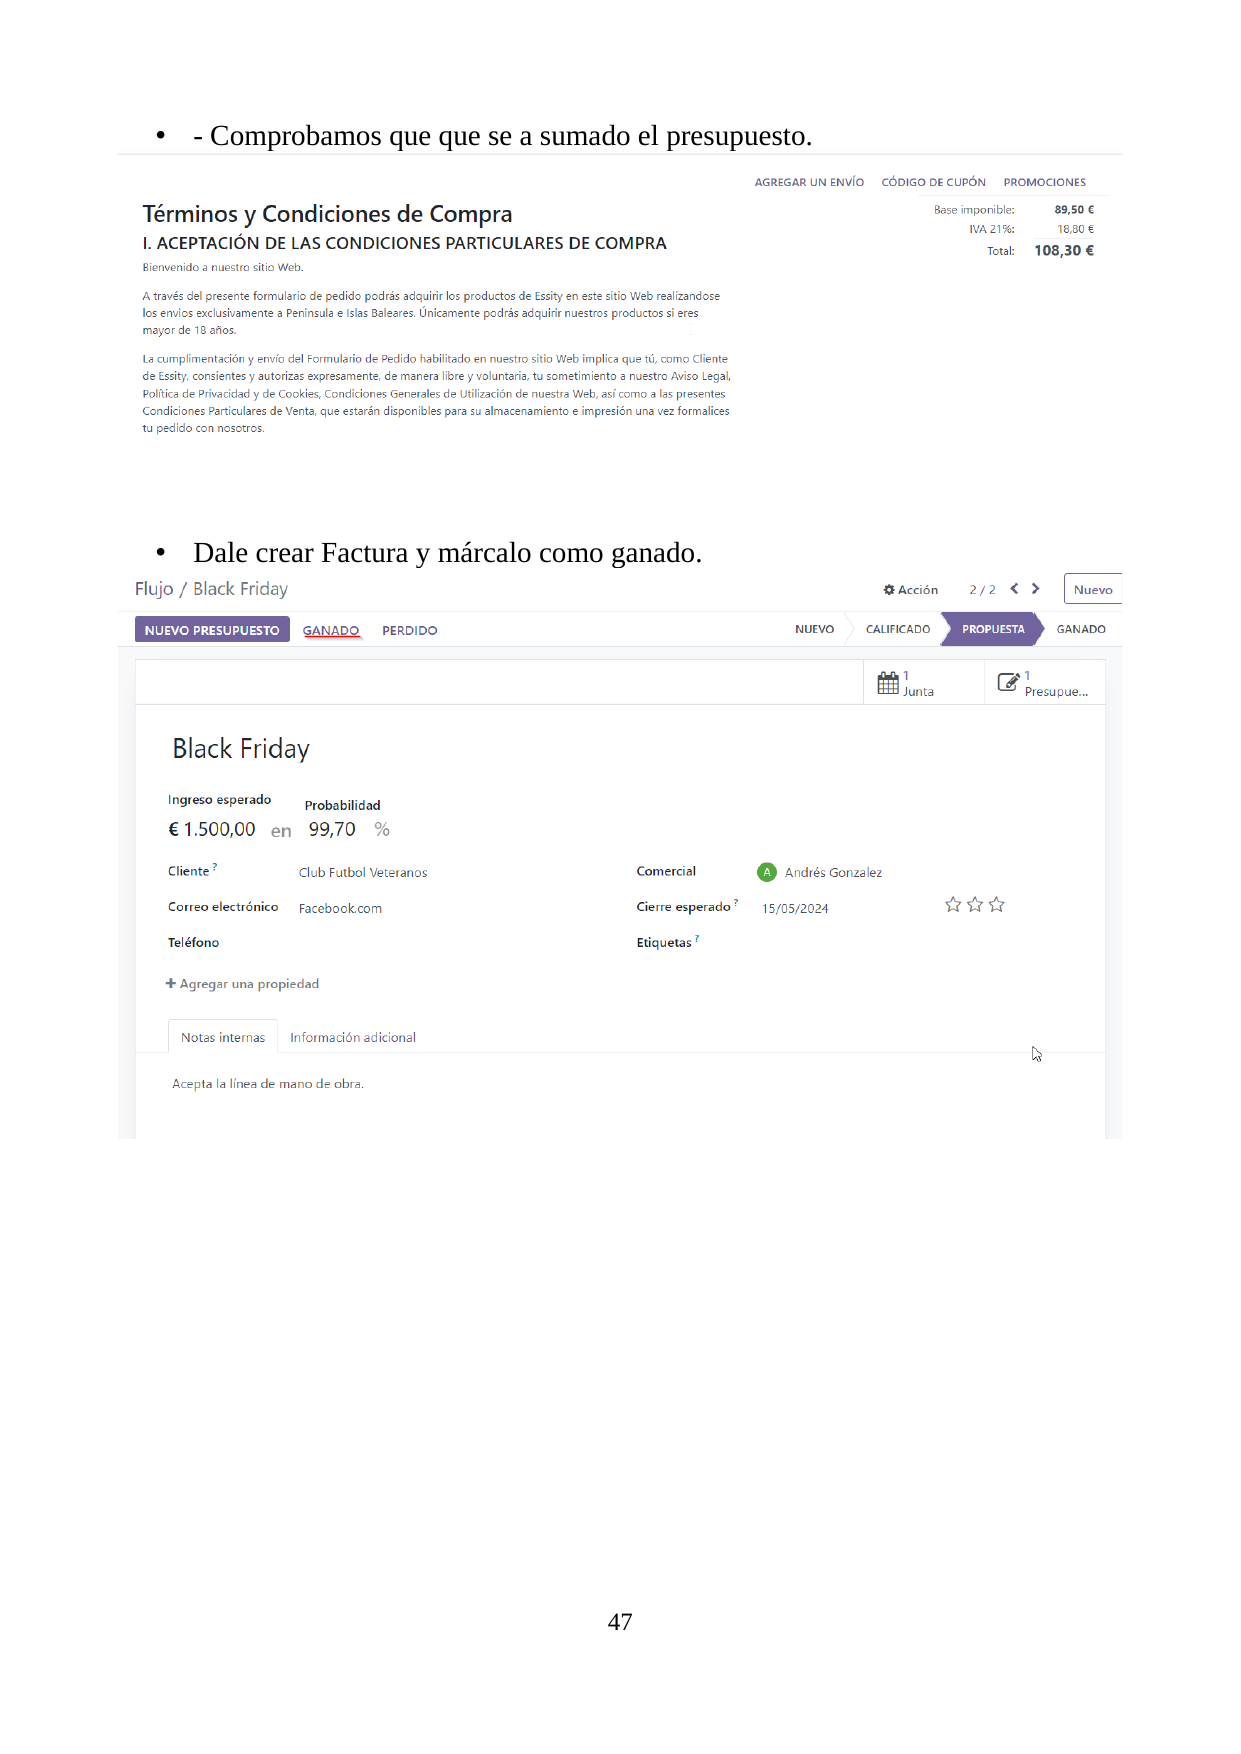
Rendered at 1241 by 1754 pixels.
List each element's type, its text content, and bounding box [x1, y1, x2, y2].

picture [118, 568, 1123, 1139]
picture [118, 151, 1123, 435]
list Dale crear Factura y márcalo como ganado. [156, 535, 1122, 568]
list - Comprobamos que que se a sumado el presupuesto. [156, 118, 1122, 151]
